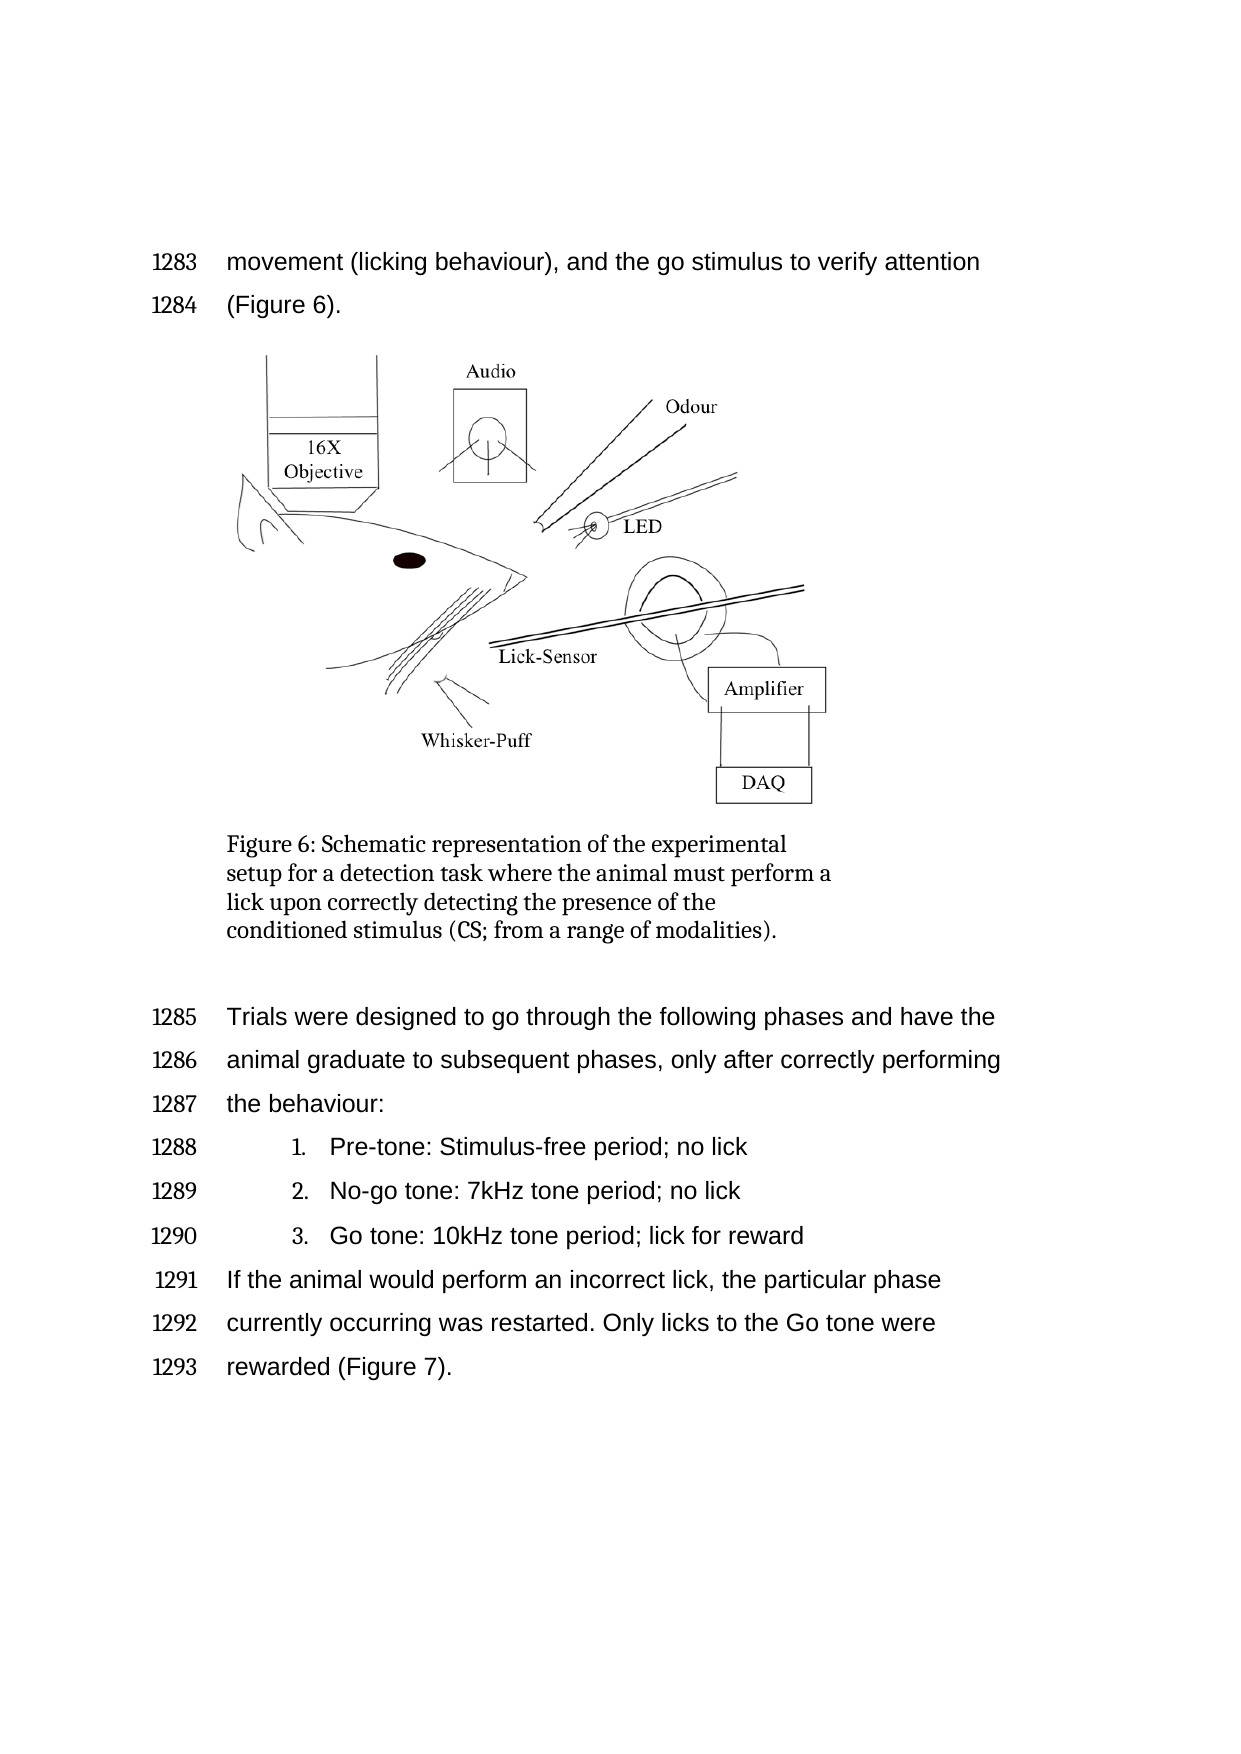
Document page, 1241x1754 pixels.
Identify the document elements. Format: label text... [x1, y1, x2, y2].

list Pre-tone: Stimulus-free period; no lick [292, 1132, 1014, 1161]
list Go tone: 10kHz tone period; lick for reward [292, 1221, 1014, 1250]
text Trials were designed to go through the following phases and have the animal graduate to subsequent phases, only after correctly performing the behaviour: [226, 1002, 1014, 1117]
list No-go tone: 7kHz tone period; no lick [292, 1176, 1014, 1206]
text movement (licking behaviour), and the go stimulus to verify attention (Figure 6). [226, 247, 1014, 319]
text Figure 6: Schematic representation of the experimental setup for a detection task where the animal must perform a lick upon correctly detecting the presence of the conditioned stimulus (CS; from a range of modalities). [226, 818, 835, 945]
text If the animal would perform an incorrect lick, the particular phase currently occurring was restarted. Only licks to the Go tone were rewarded (Figure 7). [226, 1265, 1014, 1380]
picture [226, 346, 836, 818]
